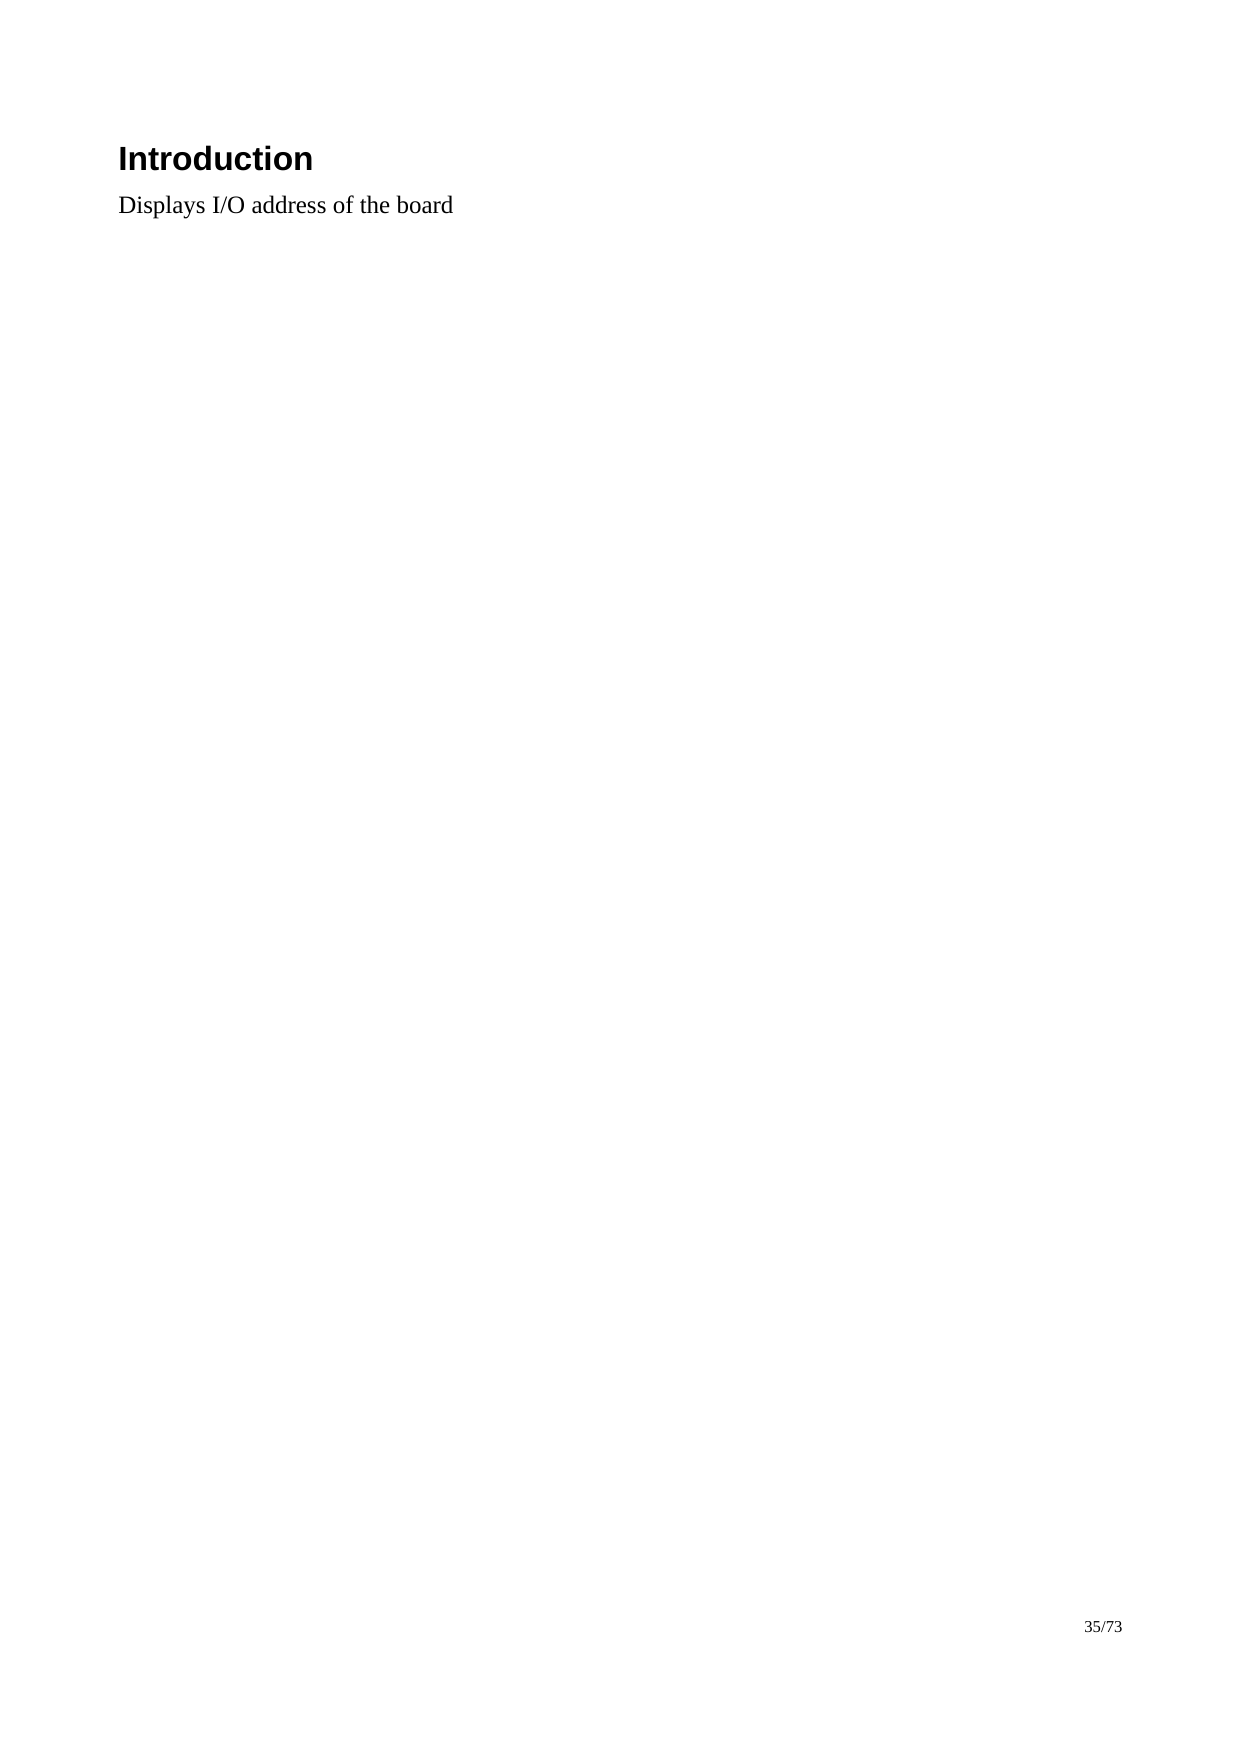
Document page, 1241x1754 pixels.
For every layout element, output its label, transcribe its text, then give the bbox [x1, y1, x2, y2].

text Displays I/O address of the board [118, 190, 1122, 219]
subtitle Introduction [118, 139, 1122, 178]
